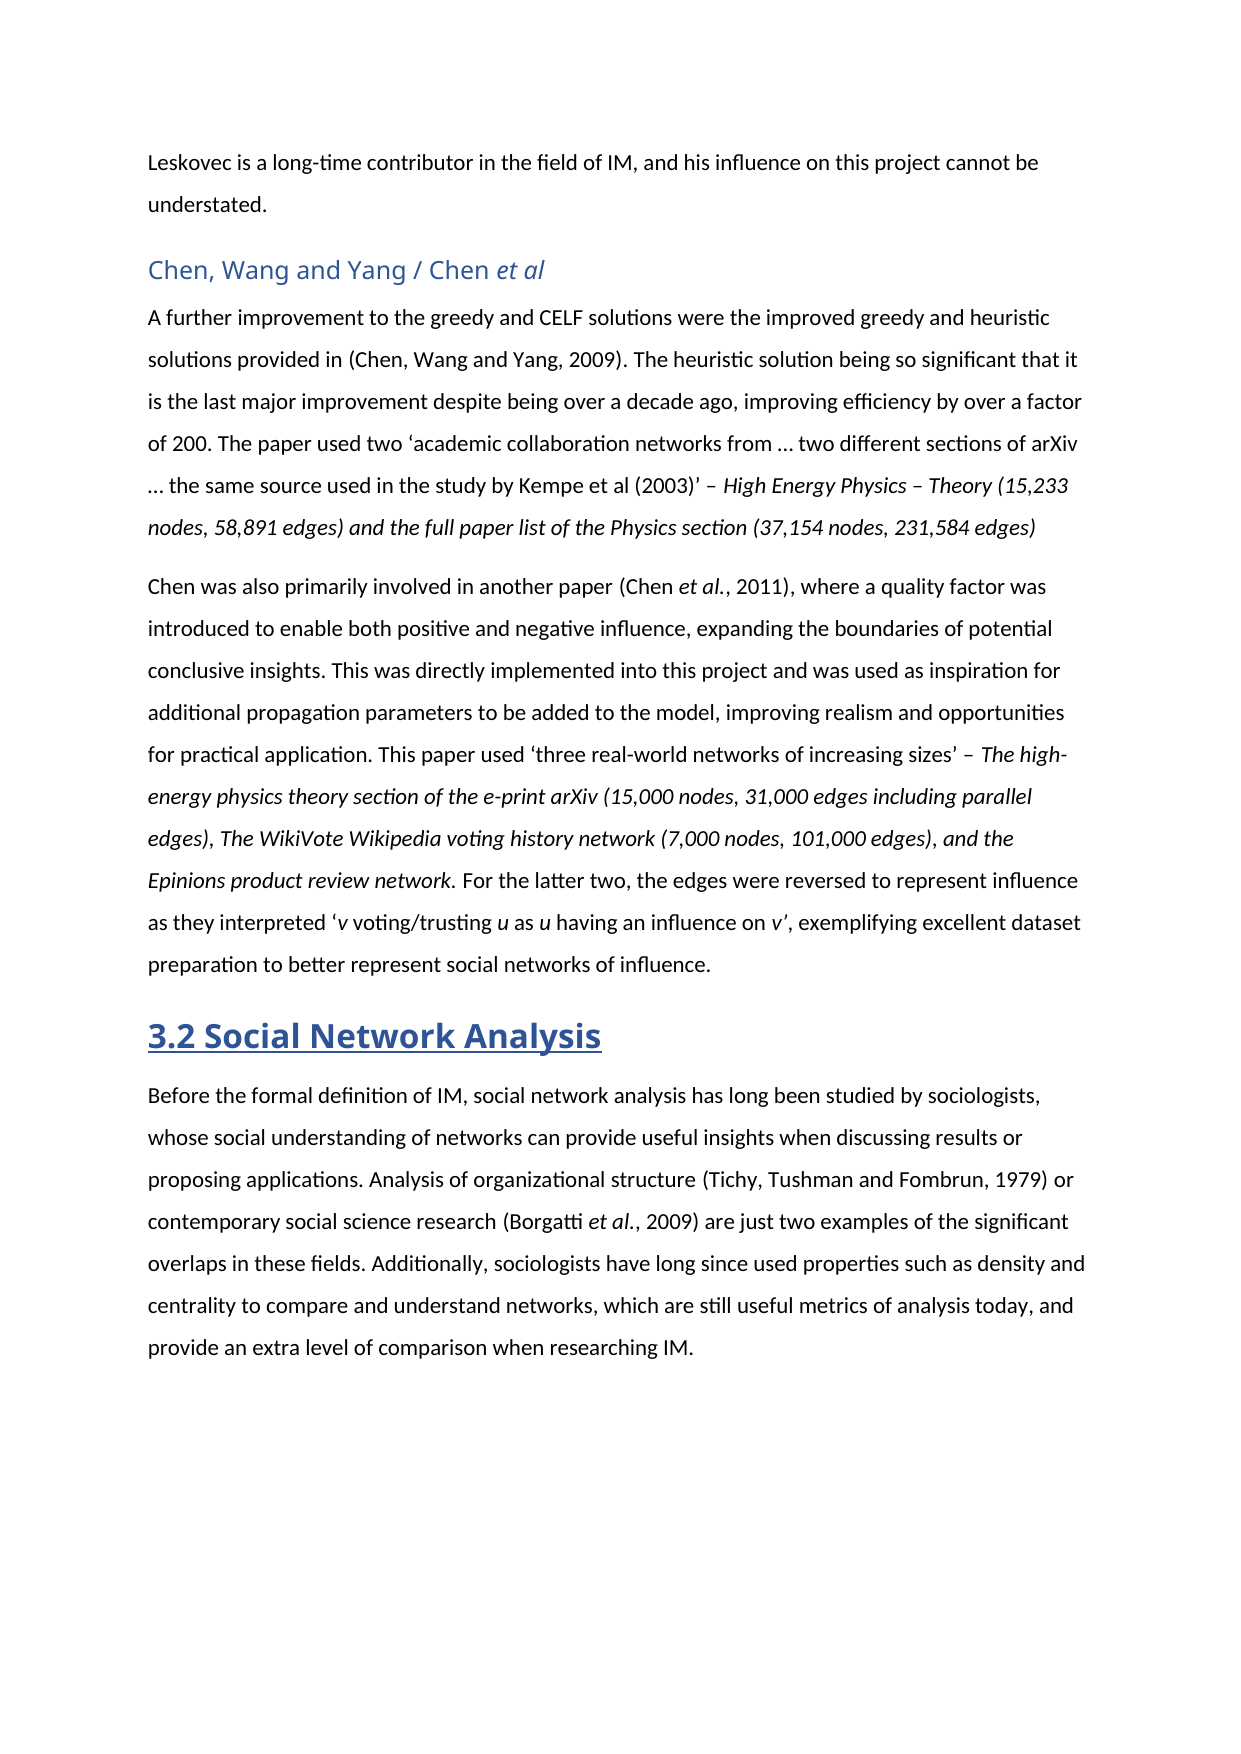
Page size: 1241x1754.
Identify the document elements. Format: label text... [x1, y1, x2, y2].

text Chen was also primarily involved in another paper (Chen et al., 2011), where a quality factor was introduced to enable both positive and negative influence, expanding the boundaries of potential conclusive insights. This was directly implemented into this project and was used as inspiration for additional propagation parameters to be added to the model, improving realism and opportunities for practical application. This paper used ‘three real-world networks of increasing sizes’ – The high-energy physics theory section of the e-print arXiv (15,000 nodes, 31,000 edges including parallel edges), The WikiVote Wikipedia voting history network (7,000 nodes, 101,000 edges), and the Epinions product review network. For the latter two, the edges were reversed to represent influence as they interpreted ‘v voting/trusting u as u having an influence on v’, exemplifying excellent dataset preparation to better represent social networks of influence. [148, 572, 1092, 978]
text Leskovec is a long-time contributor in the field of IM, and his influence on this project cannot be understated. [148, 148, 1092, 218]
subtitle Chen, Wang and Yang / Chen et al [148, 252, 1092, 287]
subtitle 3.2 Social Network Analysis [148, 1013, 1092, 1058]
text Before the formal definition of IM, social network analysis has long been studied by sociologists, whose social understanding of networks can provide useful insights when discussing results or proposing applications. Analysis of organizational structure (Tichy, Tushman and Fombrun, 1979) or contemporary social science research (Borgatti et al., 2009) are just two examples of the significant overlaps in these fields. Additionally, sociologists have long since used properties such as density and centrality to compare and understand networks, which are still useful metrics of analysis today, and provide an extra level of comparison when researching IM. [148, 1081, 1092, 1361]
text A further improvement to the greedy and CELF solutions were the improved greedy and heuristic solutions provided in (Chen, Wang and Yang, 2009). The heuristic solution being so significant that it is the last major improvement despite being over a decade ago, improving efficiency by over a factor of 200. The paper used two ‘academic collaboration networks from … two different sections of arXiv … the same source used in the study by Kempe et al (2003)’ – High Energy Physics – Theory (15,233 nodes, 58,891 edges) and the full paper list of the Physics section (37,154 nodes, 231,584 edges) [148, 303, 1092, 541]
